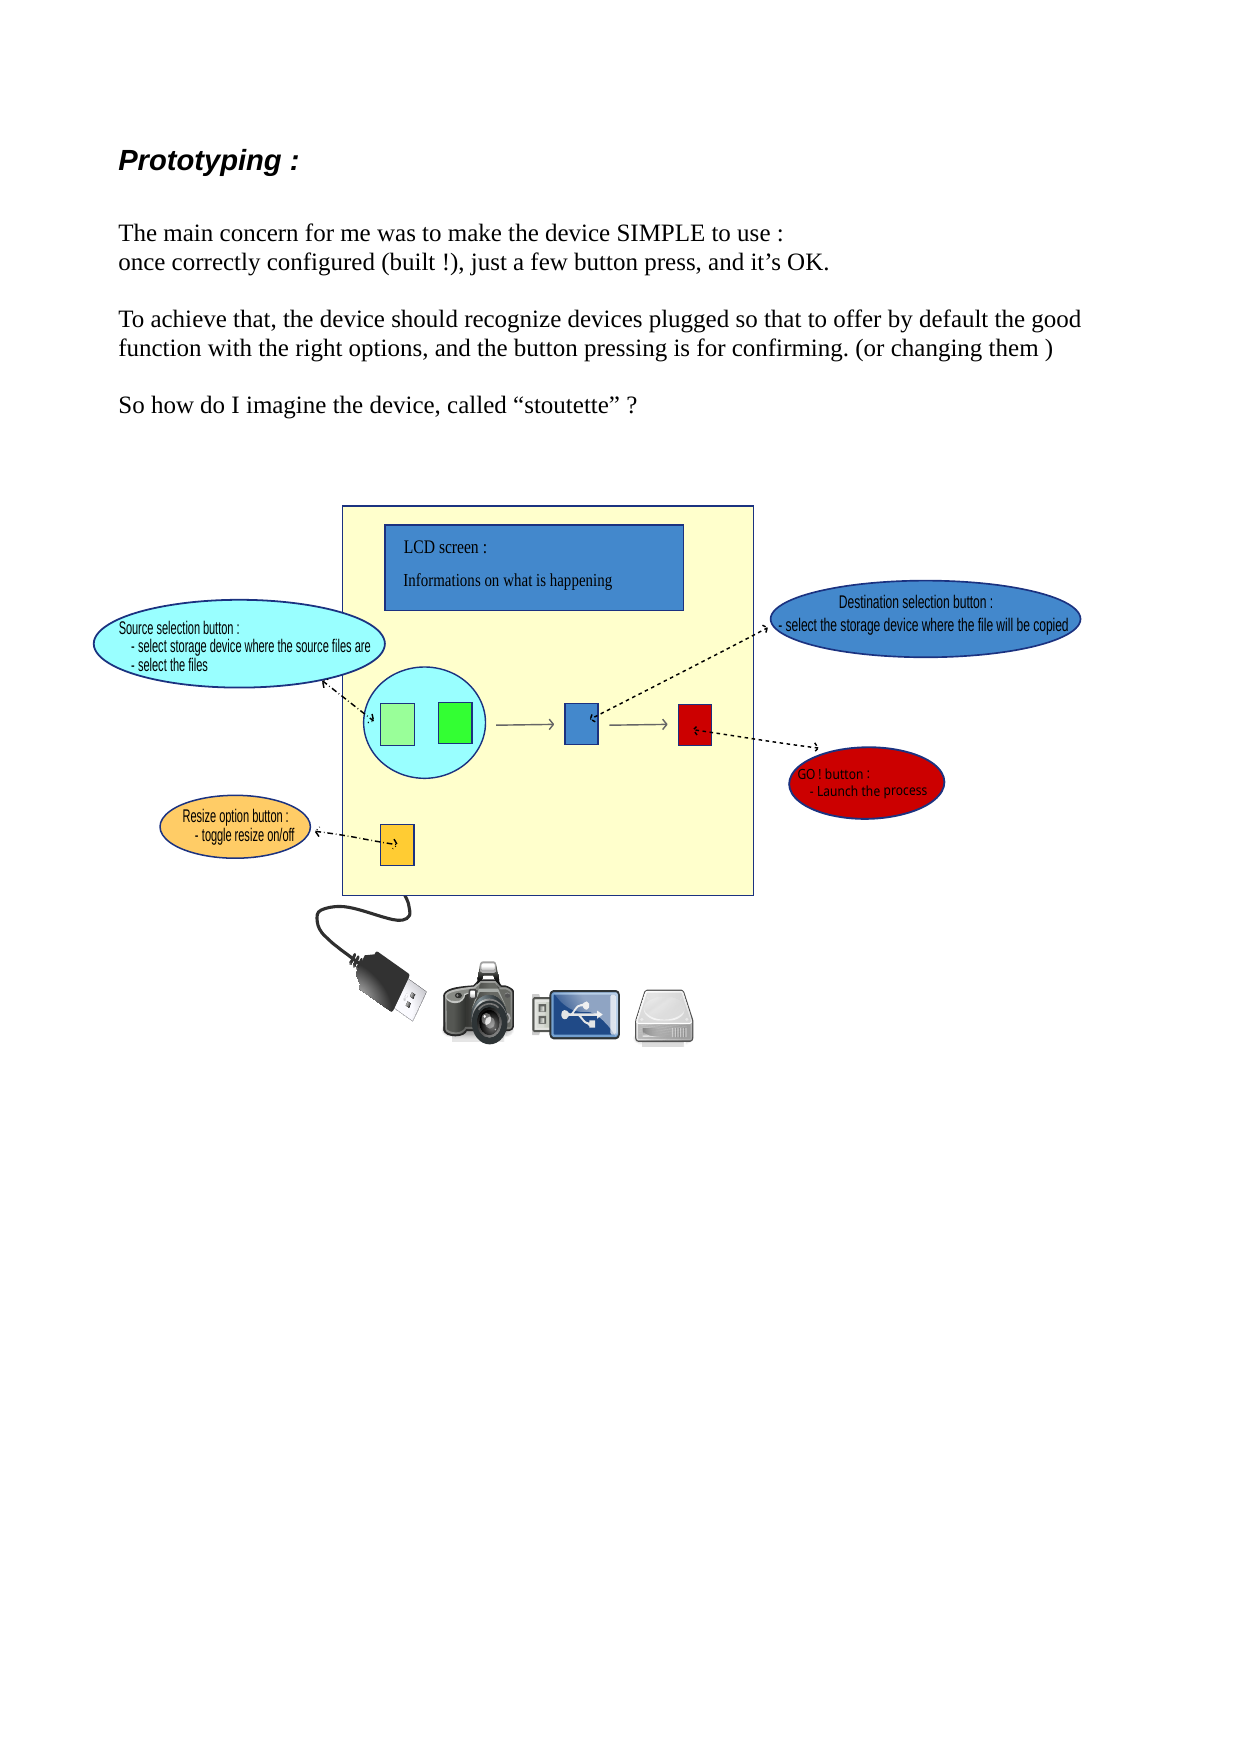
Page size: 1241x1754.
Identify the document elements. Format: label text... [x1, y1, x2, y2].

text The main concern for me was to make the device SIMPLE to use : [118, 218, 1122, 247]
text So how do I imagine the device, called “stoutette” ? [118, 390, 1122, 419]
text To achieve that, the device should recognize devices plugged so that to offer by default the good function with the right options, and the button pressing is for confirming. (or changing them ) [118, 304, 1122, 362]
text once correctly configured (built !), just a few button press, and it’s OK. [118, 247, 1122, 275]
subtitle Prototyping : [118, 143, 1122, 177]
